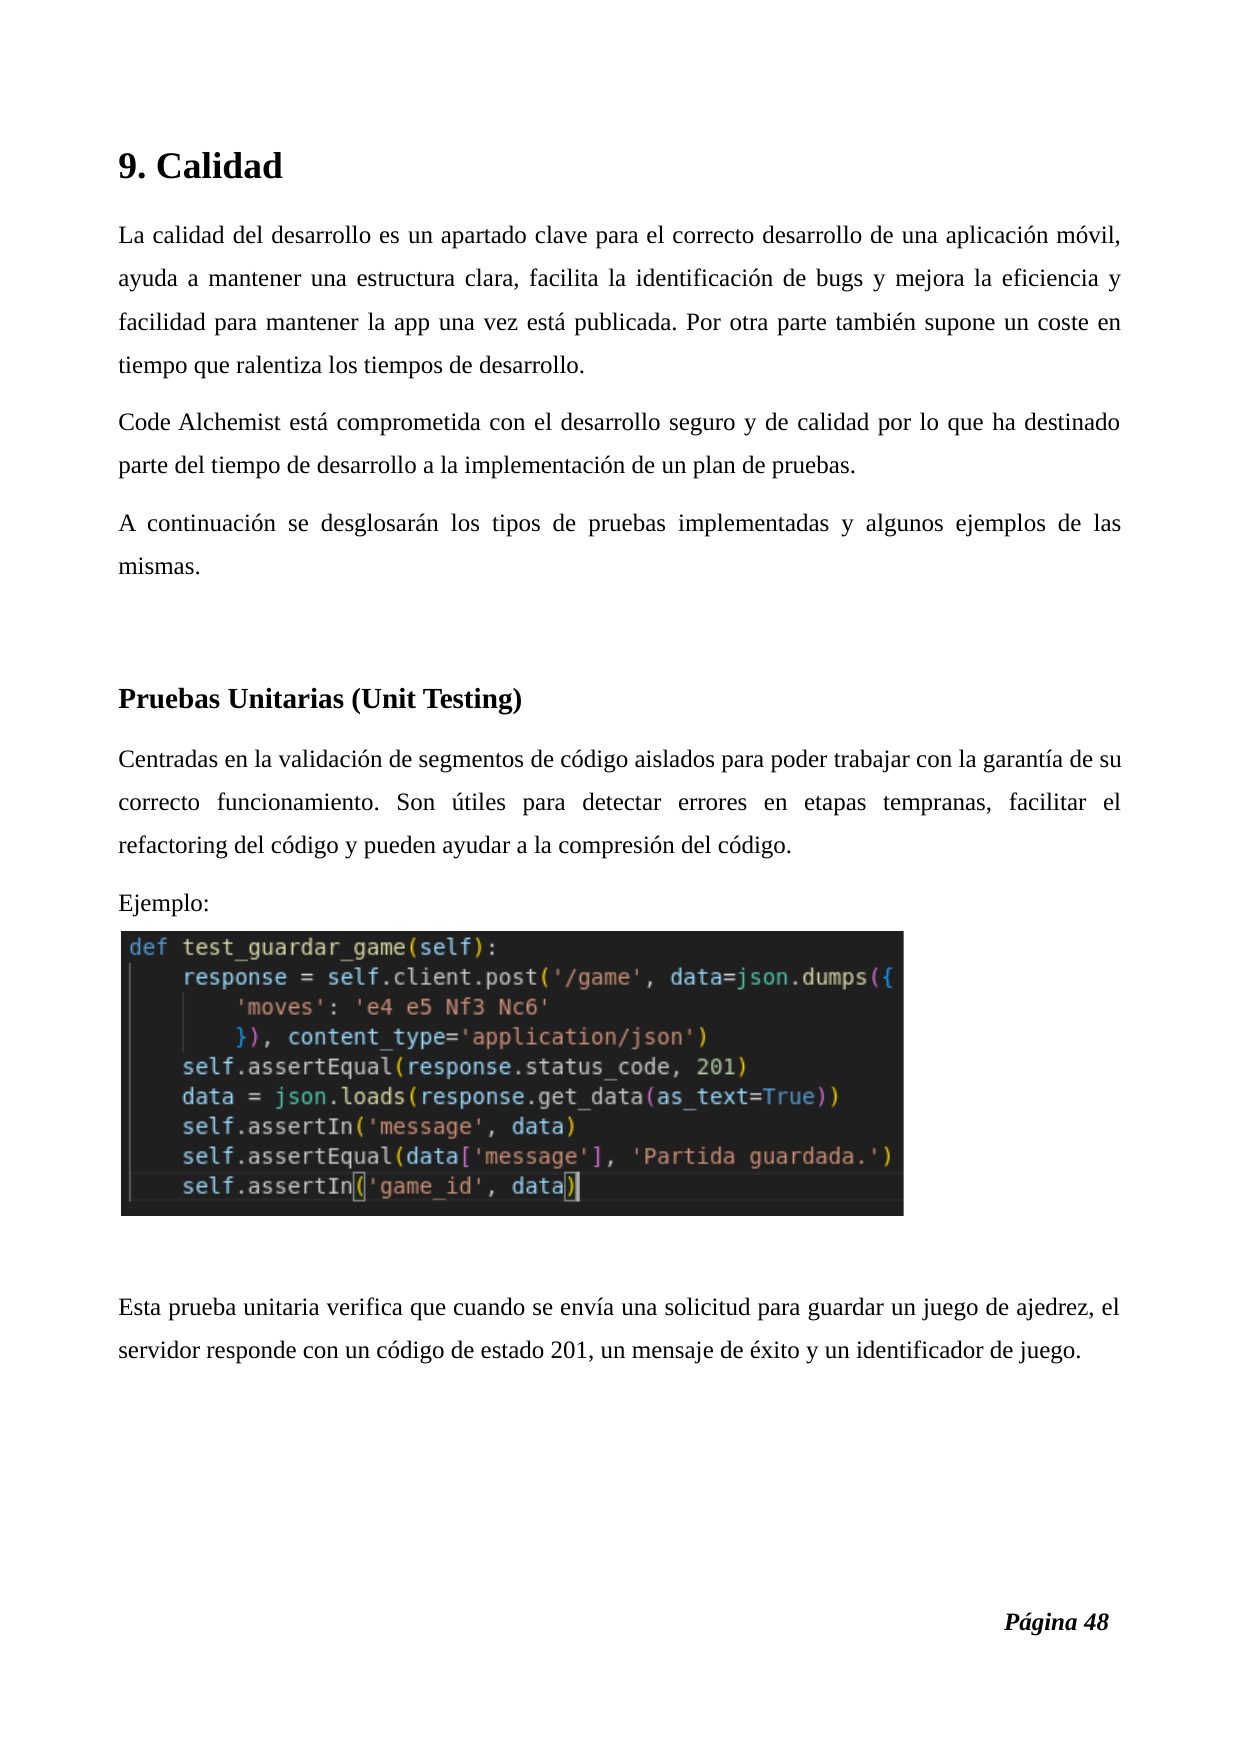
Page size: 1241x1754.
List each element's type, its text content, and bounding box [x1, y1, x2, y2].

text Esta prueba unitaria verifica que cuando se envía una solicitud para guardar un juego de ajedrez, el servidor responde con un código de estado 201, un mensaje de éxito y un identificador de juego. [118, 1292, 1122, 1364]
text Centradas en la validación de segmentos de código aislados para poder trabajar con la garantía de su correcto funcionamiento. Son útiles para detectar errores en etapas tempranas, facilitar el refactoring del código y pueden ayudar a la compresión del código. [118, 744, 1122, 859]
picture [121, 931, 904, 1216]
text Code Alchemist está comprometida con el desarrollo seguro y de calidad por lo que ha destinado parte del tiempo de desarrollo a la implementación de un plan de pruebas. [118, 407, 1122, 479]
text A continuación se desglosarán los tipos de pruebas implementadas y algunos ejemplos de las mismas. [118, 508, 1122, 580]
subtitle Pruebas Unitarias (Unit Testing) [118, 681, 1122, 715]
text La calidad del desarrollo es un apartado clave para el correcto desarrollo de una aplicación móvil, ayuda a mantener una estructura clara, facilita la identificación de bugs y mejora la eficiencia y facilidad para mantener la app una vez está publicada. Por otra parte también supone un coste en tiempo que ralentiza los tiempos de desarrollo. [118, 220, 1122, 378]
text Ejemplo: [118, 888, 1122, 917]
subtitle 9. Calidad [118, 143, 1122, 186]
